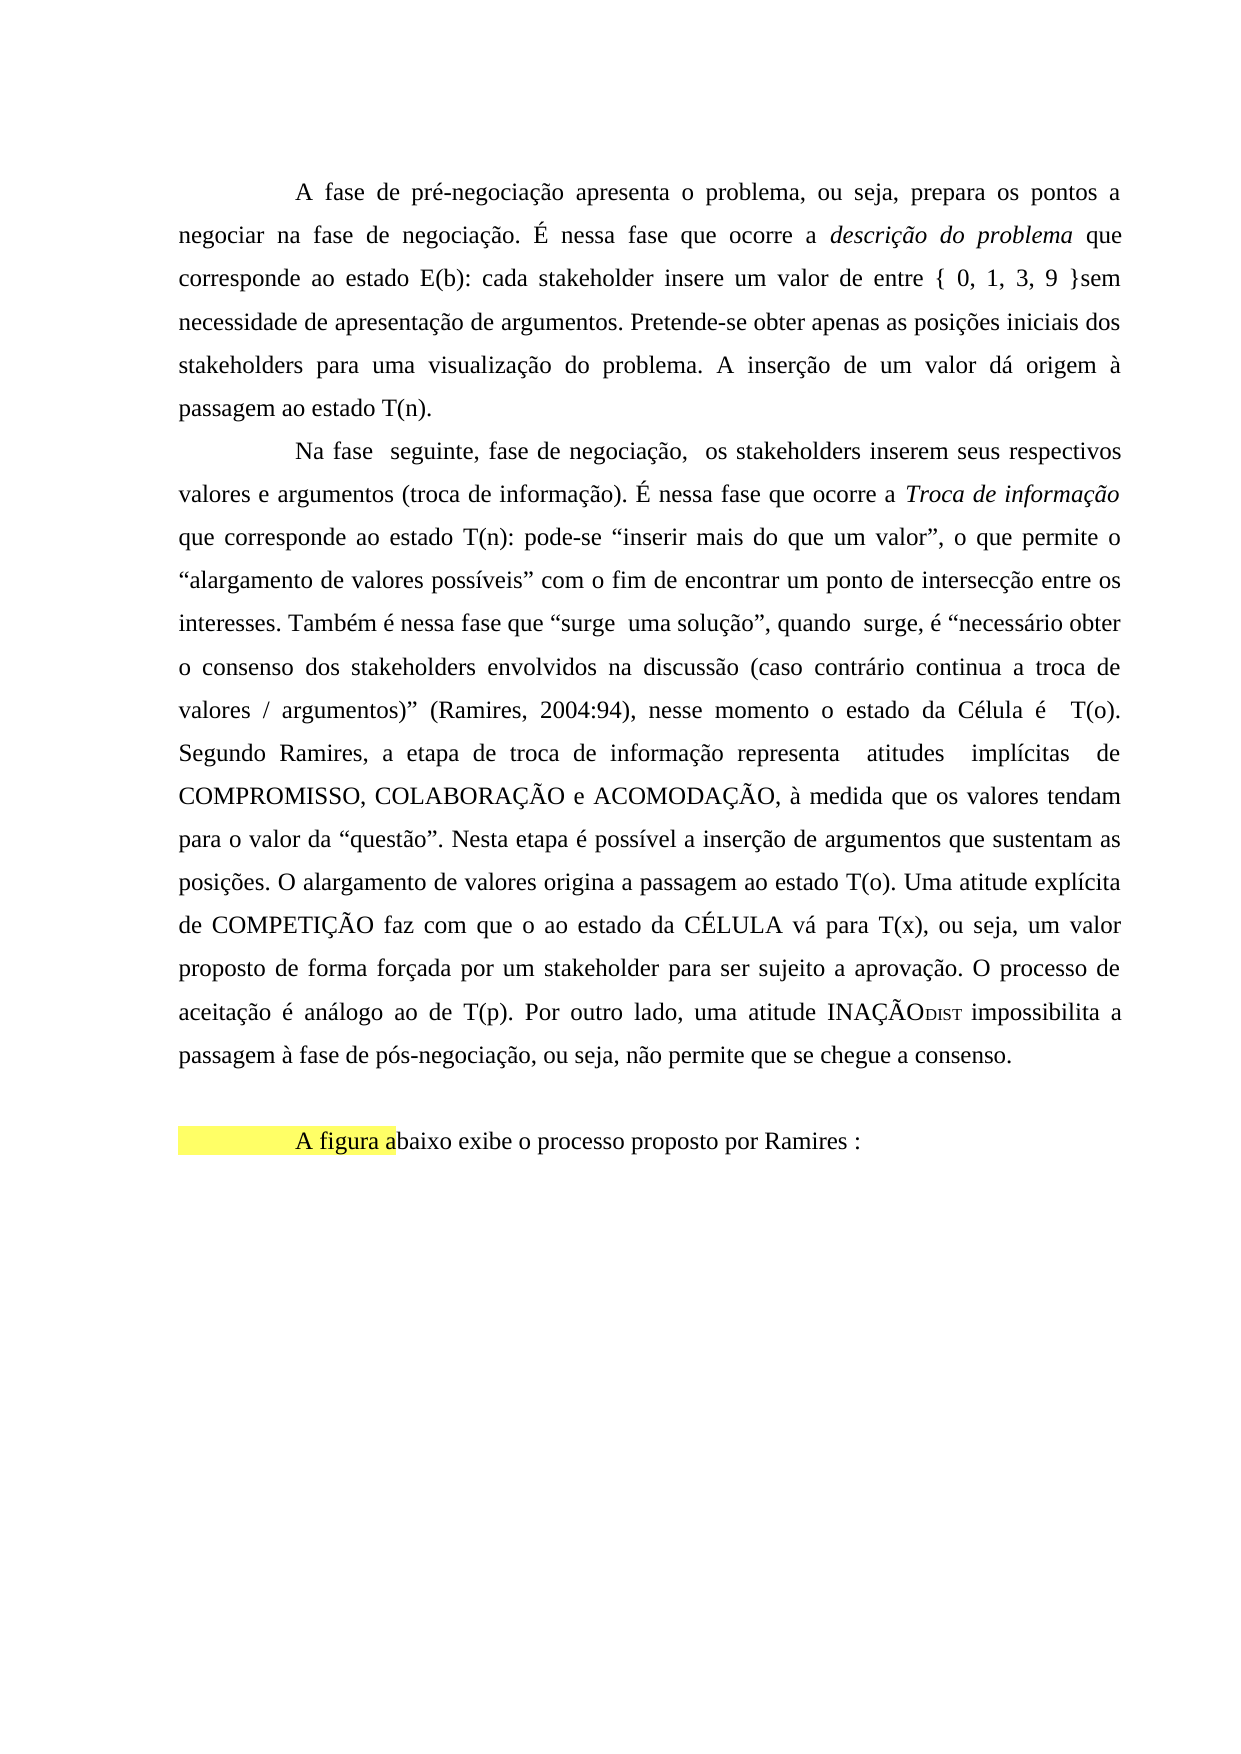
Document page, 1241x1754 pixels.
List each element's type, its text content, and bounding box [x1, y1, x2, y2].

text A fase de pré-negociação apresenta o problema, ou seja, prepara os pontos a negociar na fase de negociação. É nessa fase que ocorre a descrição do problema que corresponde ao estado E(b): cada stakeholder insere um valor de entre { 0, 1, 3, 9 }sem necessidade de apresentação de argumentos. Pretende-se obter apenas as posições iniciais dos stakeholders para uma visualização do problema. A inserção de um valor dá origem à passagem ao estado T(n). [178, 177, 1122, 422]
text Na fase seguinte, fase de negociação, os stakeholders inserem seus respectivos valores e argumentos (troca de informação). É nessa fase que ocorre a Troca de informação que corresponde ao estado T(n): pode-se “inserir mais do que um valor”, o que permite o “alargamento de valores possíveis” com o fim de encontrar um ponto de intersecção entre os interesses. Também é nessa fase que “surge uma solução”, quando surge, é “necessário obter o consenso dos stakeholders envolvidos na discussão (caso contrário continua a troca de valores / argumentos)” (Ramires, 2004:94), nesse momento o estado da Célula é T(o). Segundo Ramires, a etapa de troca de informação representa atitudes implícitas de COMPROMISSO, COLABORAÇÃO e ACOMODAÇÃO, à medida que os valores tendam para o valor da “questão”. Nesta etapa é possível a inserção de argumentos que sustentam as posições. O alargamento de valores origina a passagem ao estado T(o). Uma atitude explícita de COMPETIÇÃO faz com que o ao estado da CÉLULA vá para T(x), ou seja, um valor proposto de forma forçada por um stakeholder para ser sujeito a aprovação. O processo de aceitação é análogo ao de T(p). Por outro lado, uma atitude INAÇÃODIST impossibilita a passagem à fase de pós-negociação, ou seja, não permite que se chegue a consenso. [178, 436, 1122, 1068]
text A figura abaixo exibe o processo proposto por Ramires : [178, 1126, 1122, 1155]
